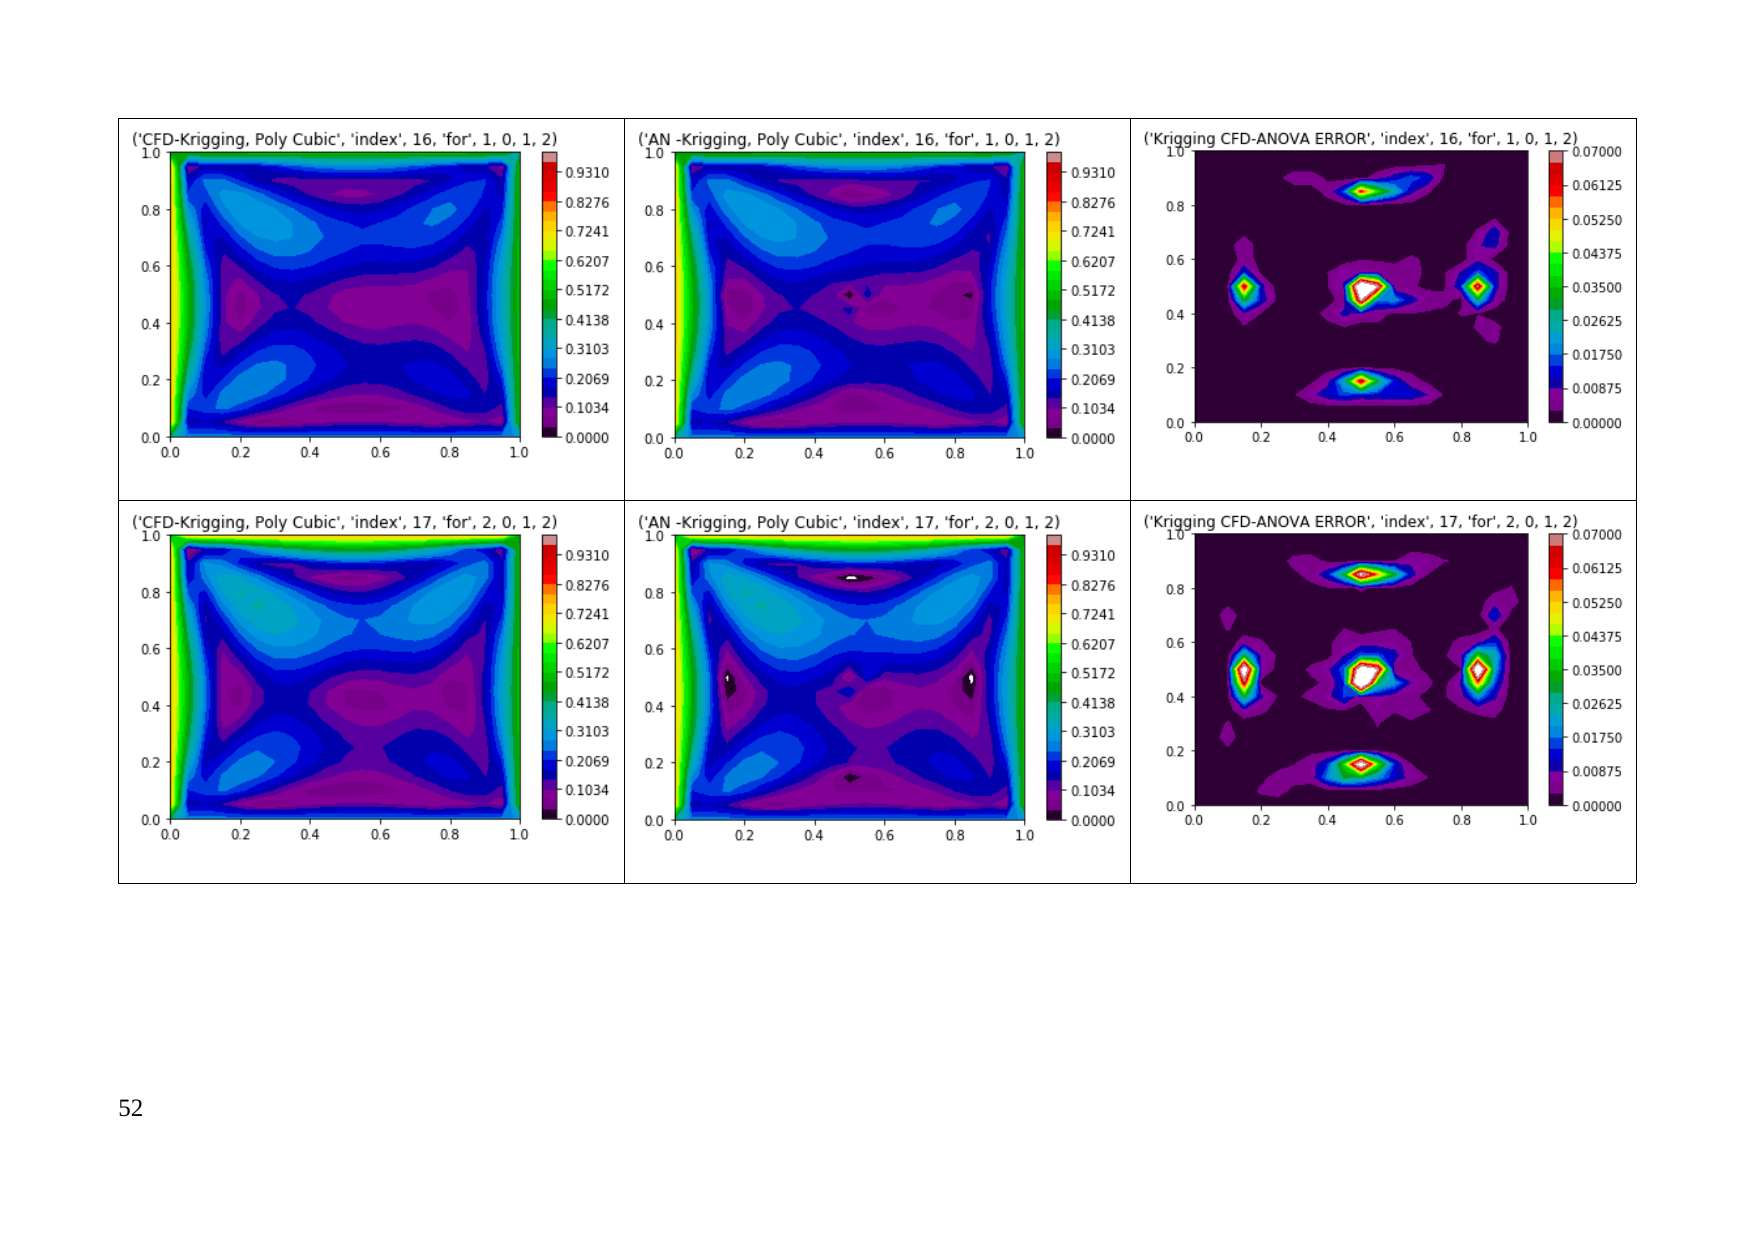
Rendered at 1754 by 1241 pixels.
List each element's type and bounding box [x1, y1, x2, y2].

picture [1135, 506, 1631, 835]
table_header [625, 119, 1130, 500]
table_cell [1131, 501, 1636, 883]
picture [1135, 123, 1631, 452]
picture [123, 506, 619, 850]
table_cell [625, 501, 1130, 883]
picture [629, 123, 1125, 469]
table_header [119, 119, 624, 500]
picture [629, 506, 1125, 851]
picture [123, 123, 619, 468]
table_header [1131, 119, 1636, 500]
table_cell [119, 501, 624, 883]
